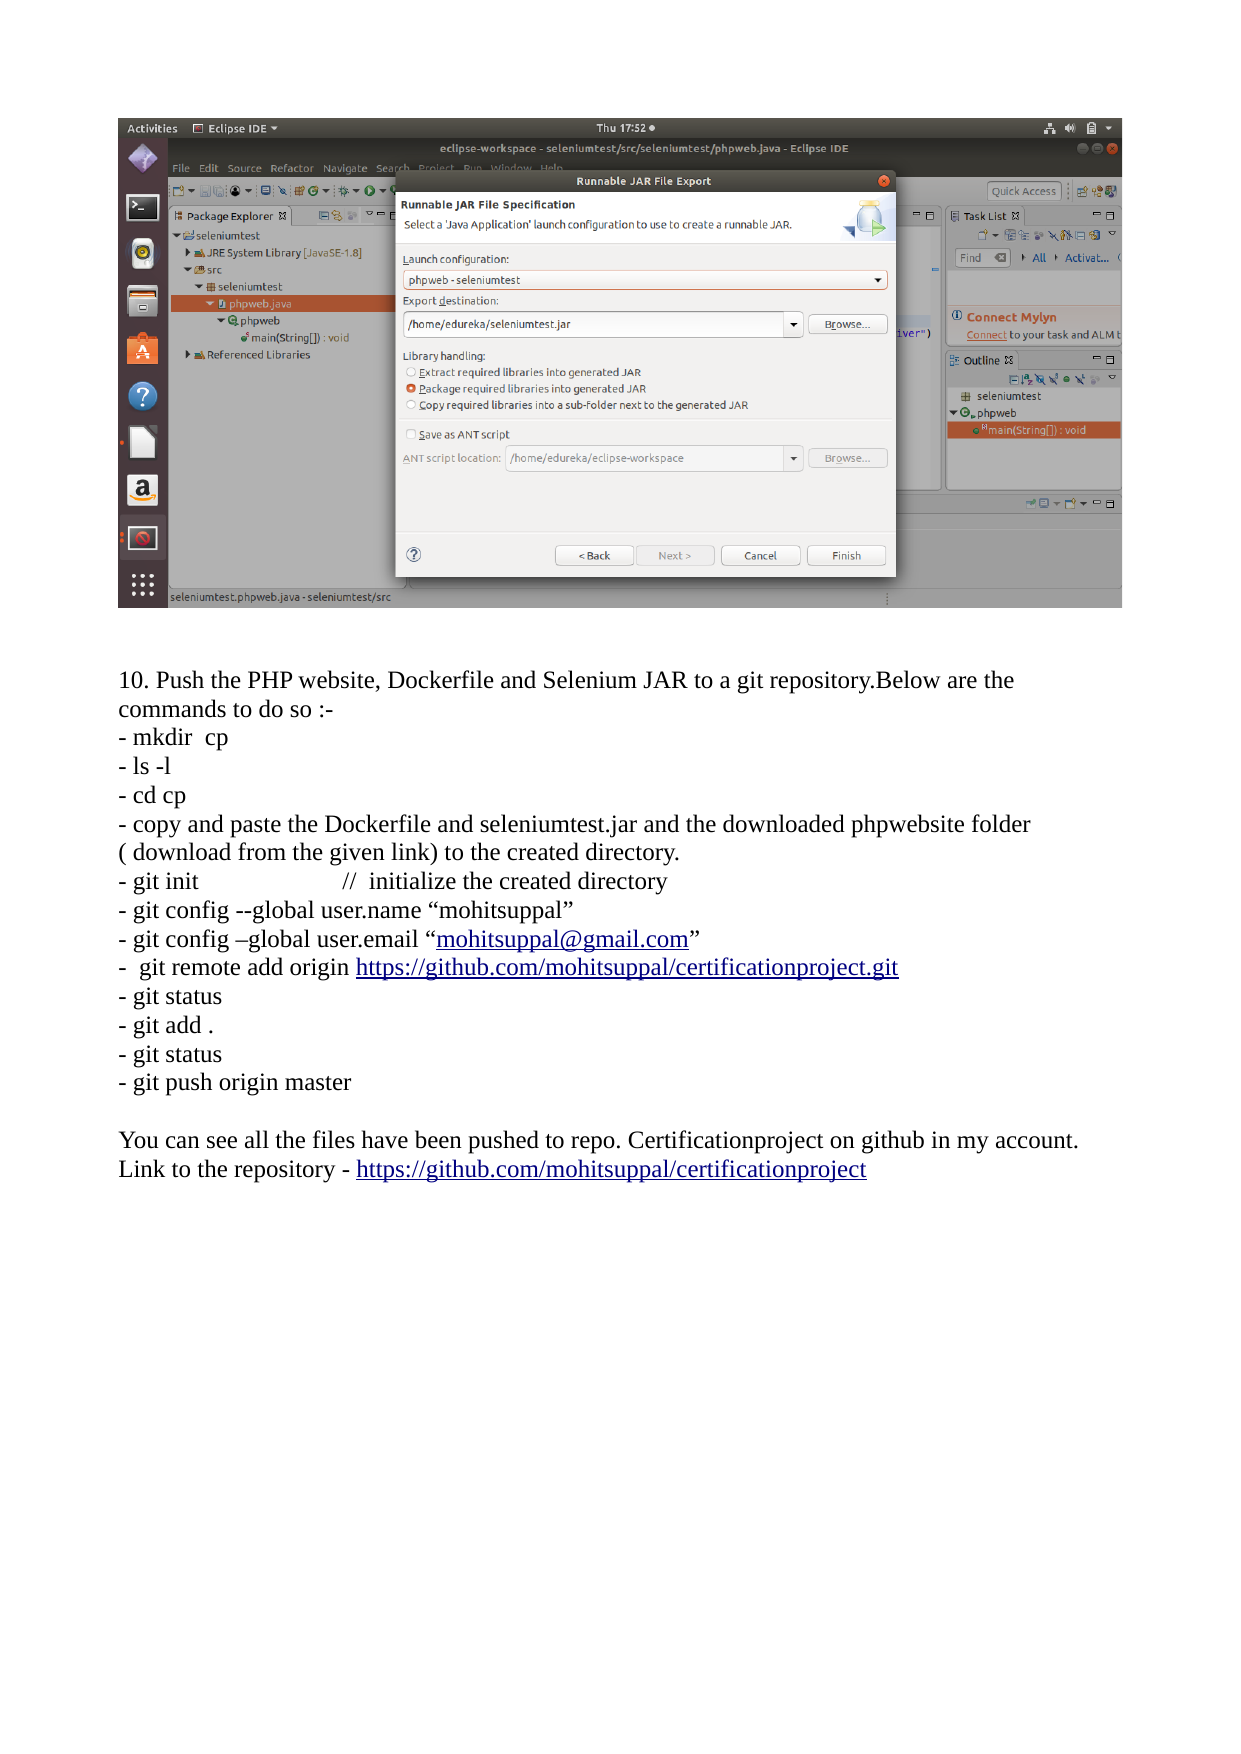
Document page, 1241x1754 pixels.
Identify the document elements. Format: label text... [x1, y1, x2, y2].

text - mkdir cp [118, 722, 1122, 751]
picture [118, 118, 1123, 608]
text - git status [118, 1039, 1122, 1067]
text - git config --global user.name “mohitsuppal” [118, 895, 1122, 924]
text - git config –global user.email “mohitsuppal@gmail.com” [118, 924, 1122, 952]
text Link to the repository - https://github.com/mohitsuppal/certificationproject [118, 1154, 1122, 1182]
text - git push origin master [118, 1067, 1122, 1096]
text - copy and paste the Dockerfile and seleniumtest.jar and the downloaded phpwebsite folder ( download from the given link) to the created directory. [118, 809, 1122, 866]
text - git status [118, 981, 1122, 1010]
text 10. Push the PHP website, Dockerfile and Selenium JAR to a git repository.Below are the commands to do so :- [118, 665, 1122, 722]
text - git add . [118, 1010, 1122, 1039]
text You can see all the files have been pushed to repo. Certificationproject on github in my account. [118, 1125, 1122, 1154]
text - git init // initialize the created directory [118, 866, 1122, 895]
text - cd cp [118, 780, 1122, 809]
text - git remote add origin https://github.com/mohitsuppal/certificationproject.git [118, 952, 1122, 981]
text - ls -l [118, 751, 1122, 780]
